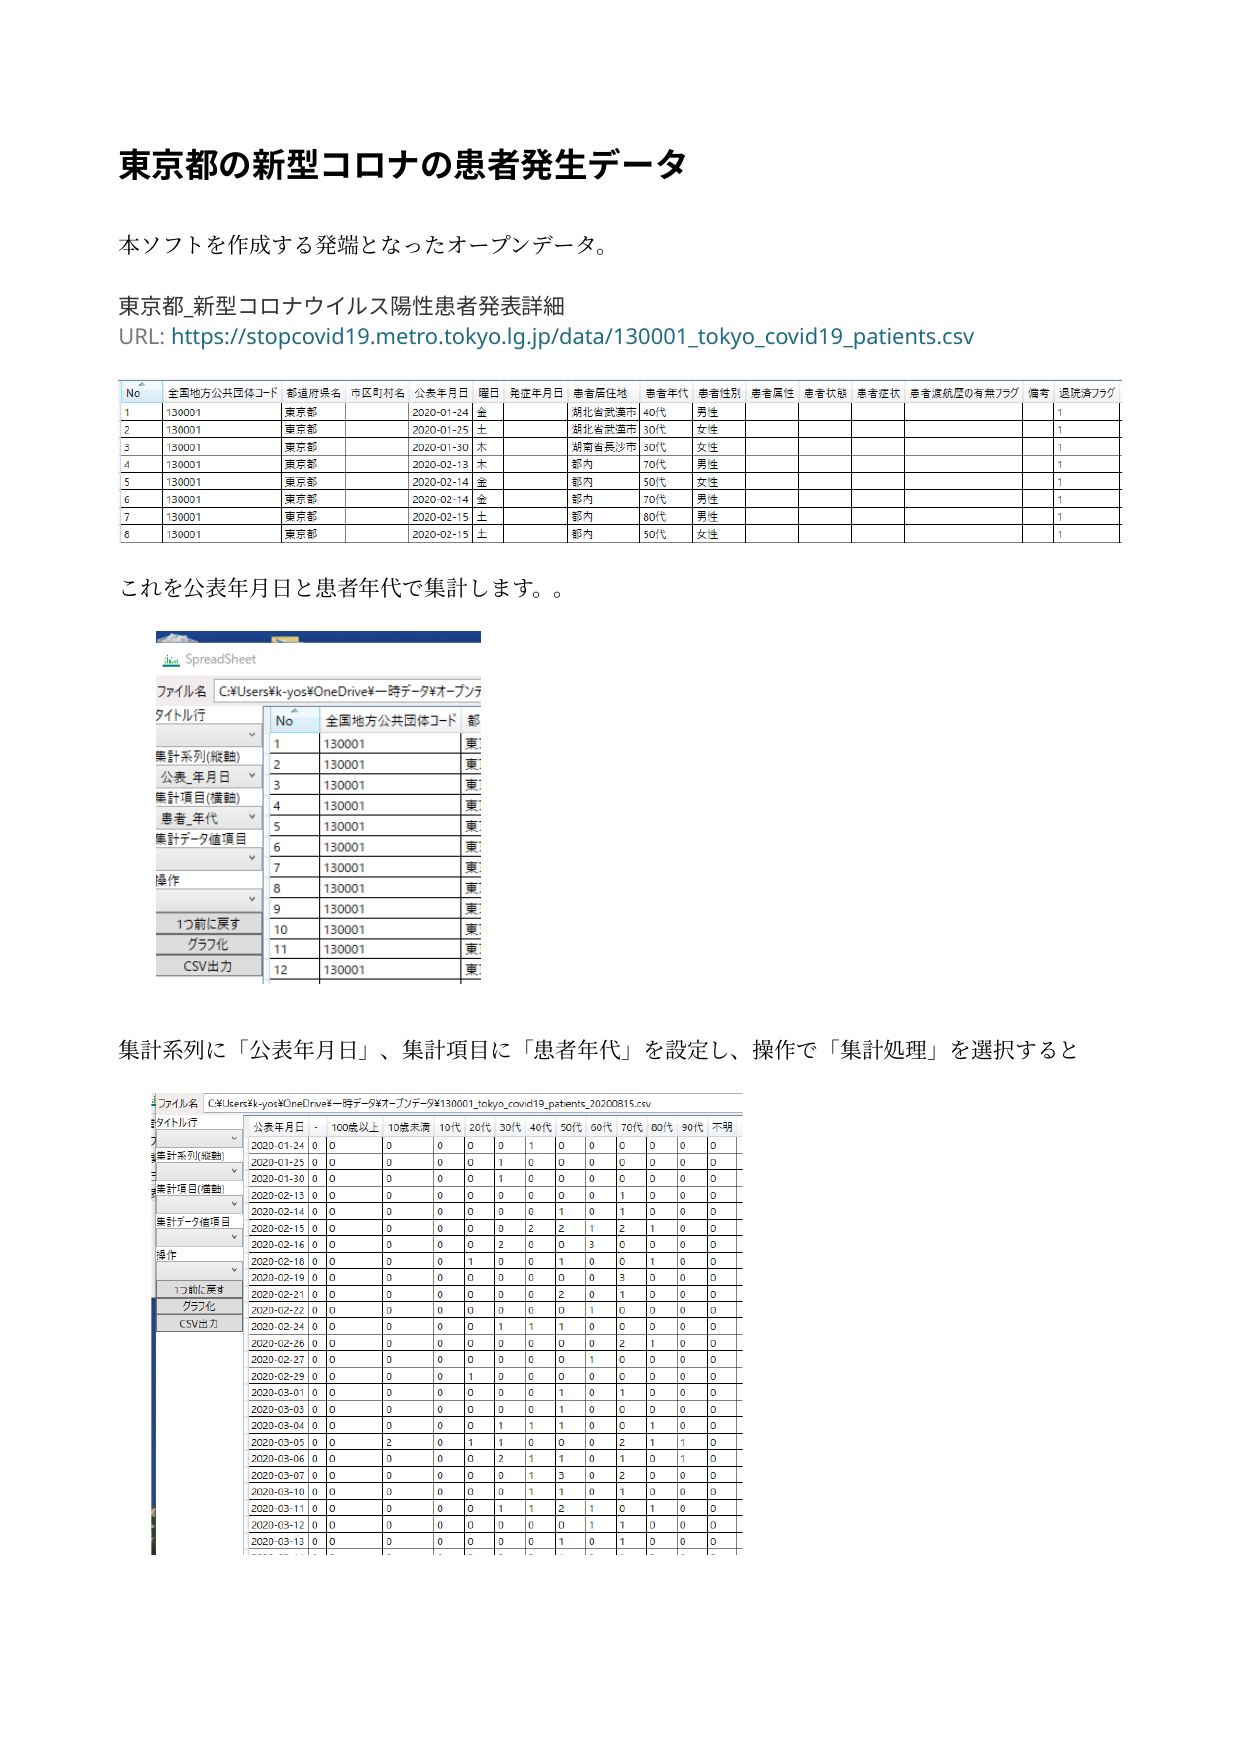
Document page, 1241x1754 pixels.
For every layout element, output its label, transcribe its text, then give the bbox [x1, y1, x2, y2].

subtitle 東京都の新型コロナの患者発生データ [118, 139, 1122, 187]
text これを公表年月日と患者年代で集計します。。 [118, 571, 1122, 602]
picture [151, 1093, 743, 1555]
text URL: https://stopcovid19.metro.tokyo.lg.jp/data/130001_tokyo_covid19_patients.csv [118, 321, 1122, 351]
text 集計系列に「公表年月日」、集計項目に「患者年代」を設定し、操作で「集計処理」を選択すると [118, 1034, 1122, 1065]
text 本ソフトを作成する発端となったオープンデータ。 [118, 229, 1122, 260]
picture [156, 631, 481, 984]
text 東京都_新型コロナウイルス陽性患者発表詳細 [118, 289, 1122, 321]
picture [118, 379, 1123, 543]
